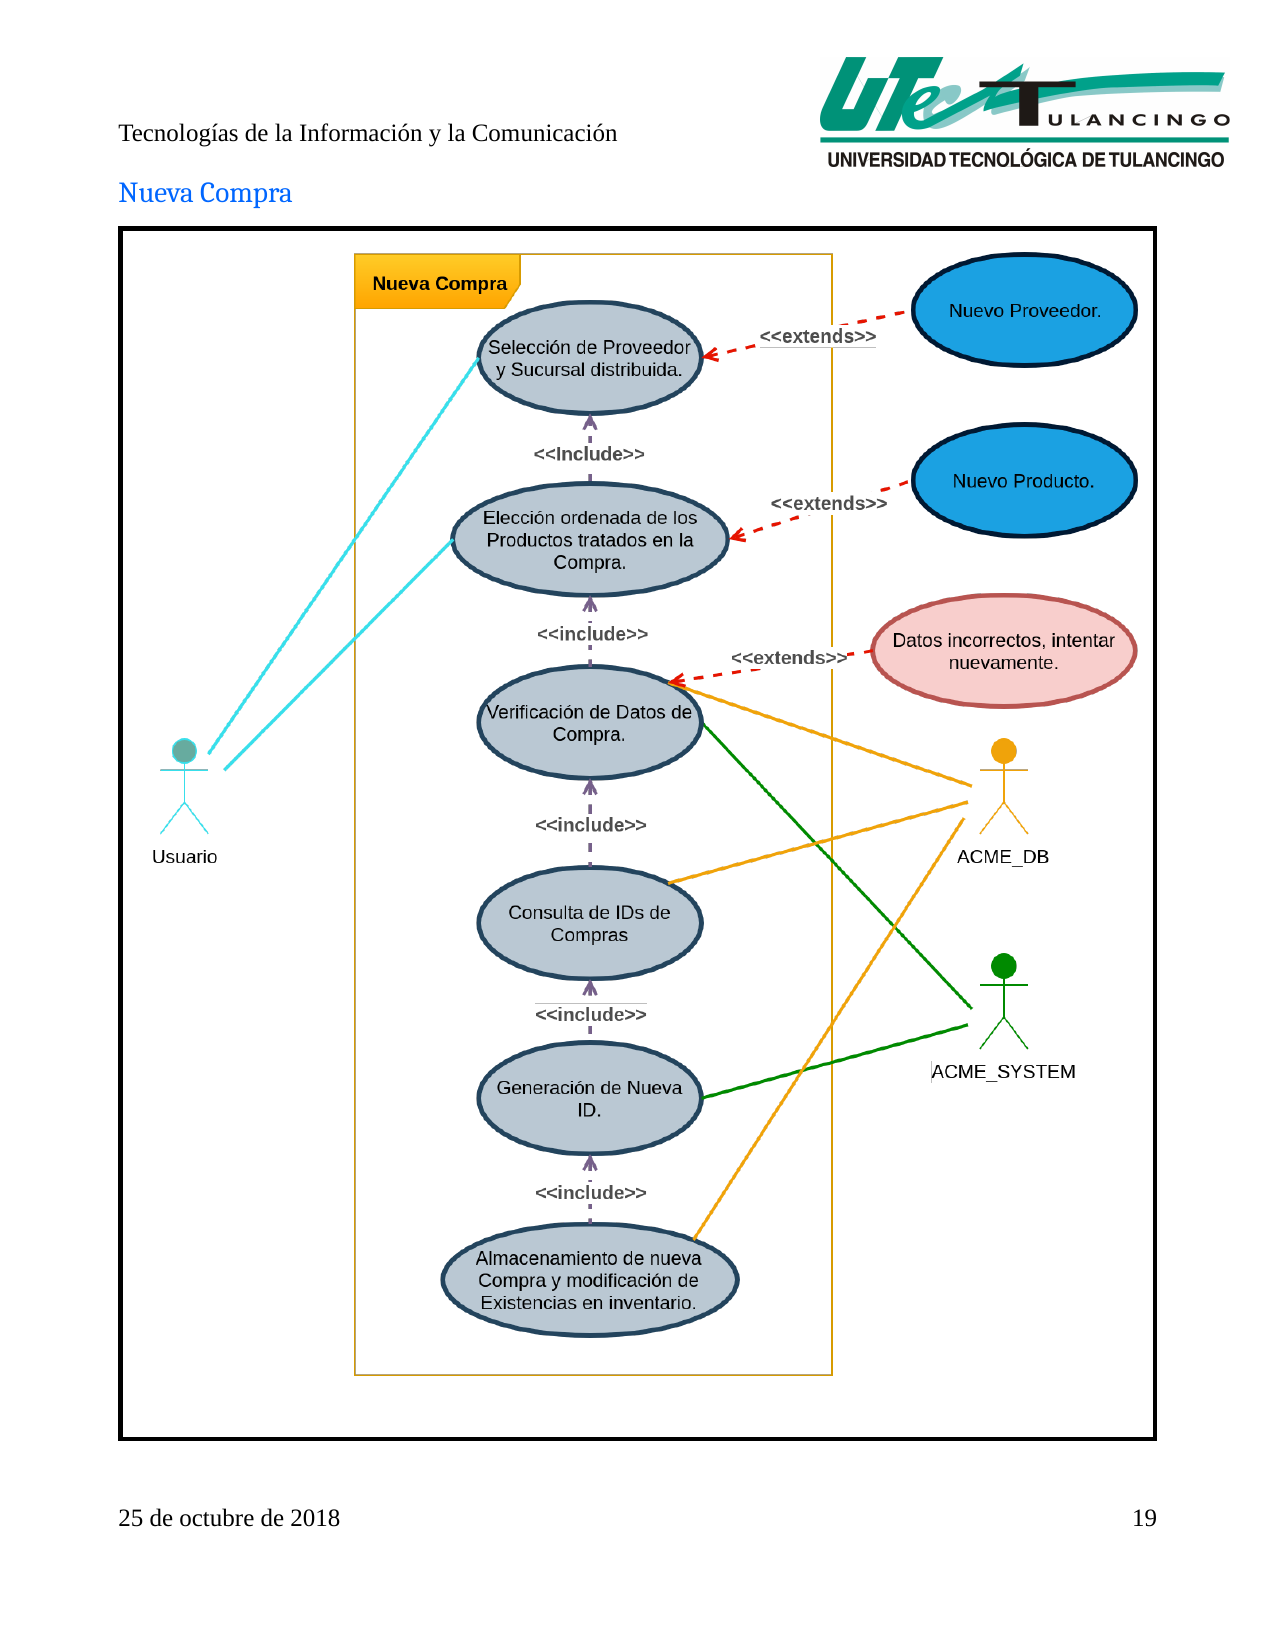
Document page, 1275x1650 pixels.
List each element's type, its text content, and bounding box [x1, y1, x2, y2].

picture [820, 57, 1230, 167]
text Nueva Compra [118, 176, 1157, 210]
picture [118, 226, 1157, 1441]
